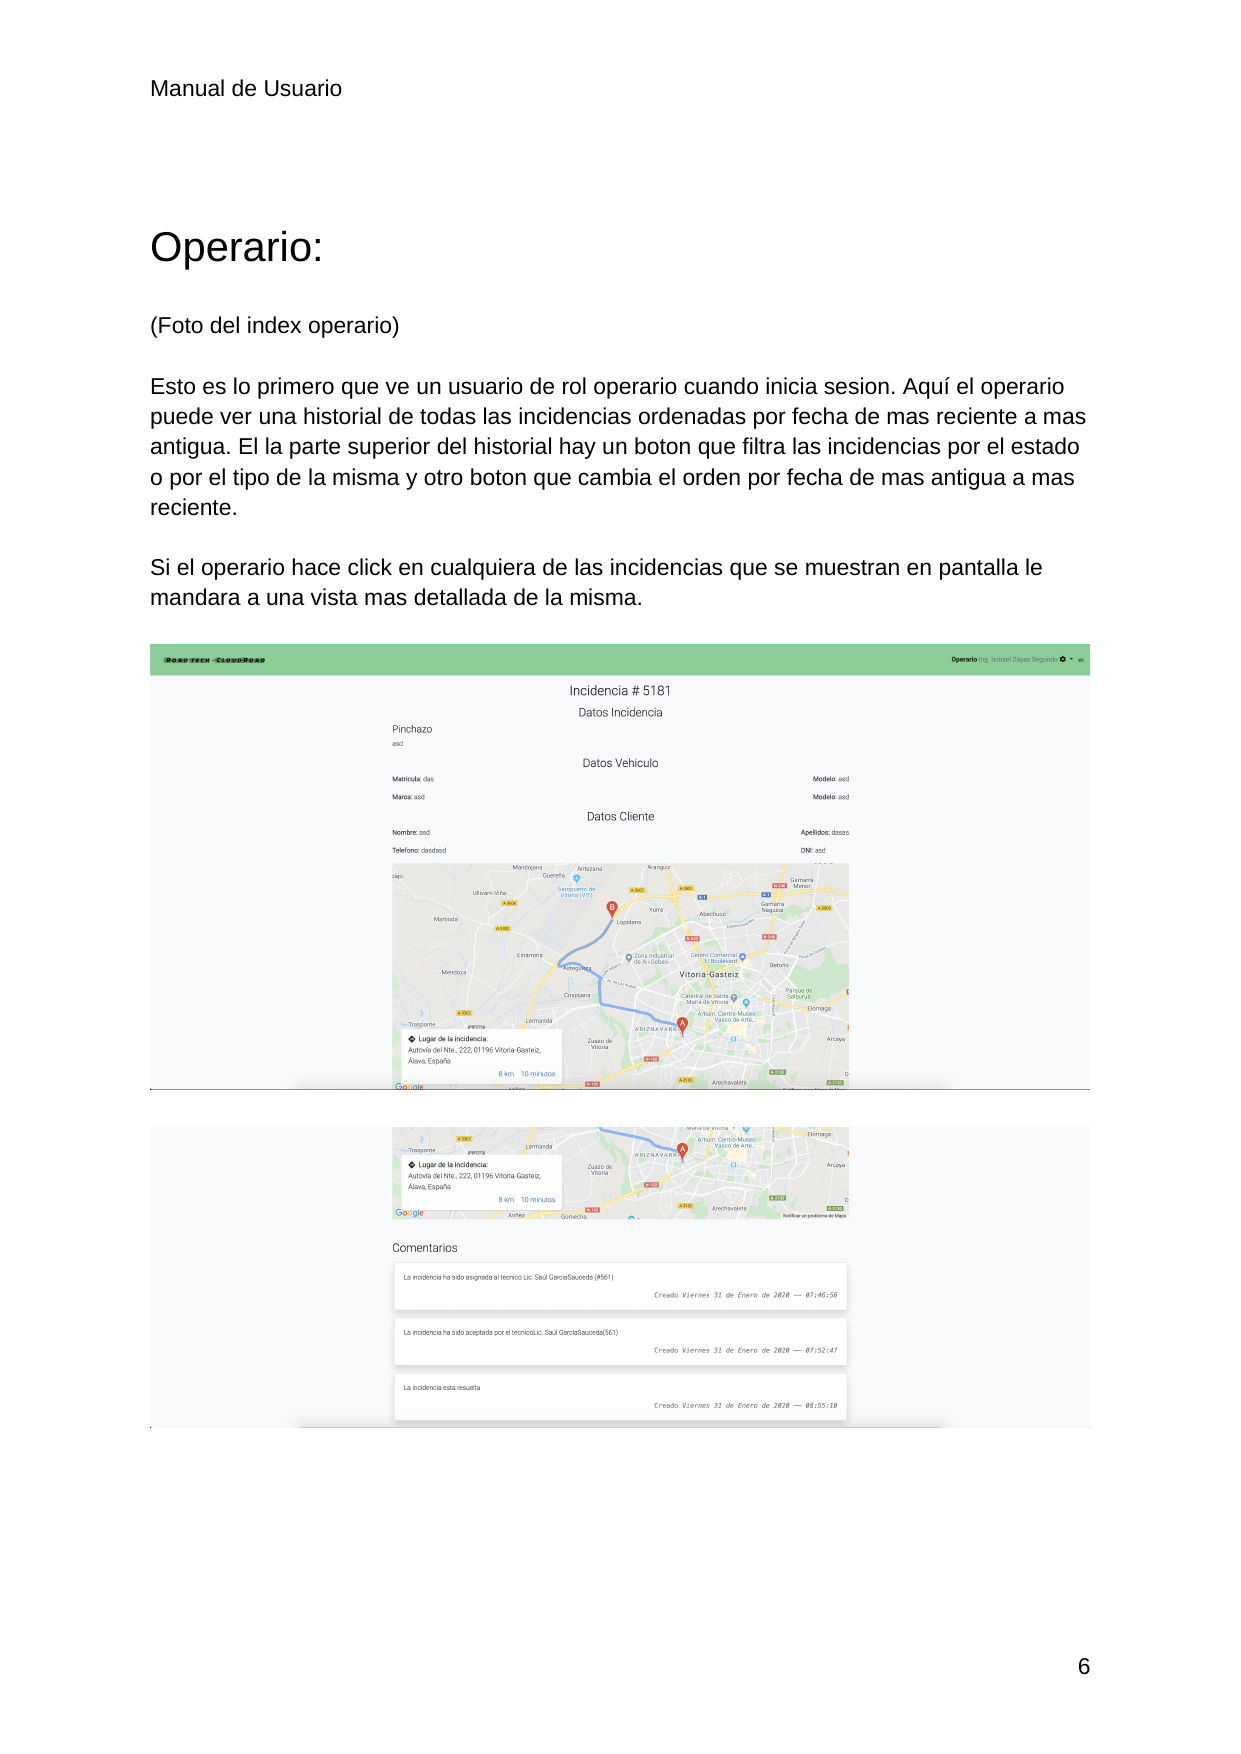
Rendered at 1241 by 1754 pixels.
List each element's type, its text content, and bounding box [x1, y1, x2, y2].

text Si el operario hace click en cualquiera de las incidencias que se muestran en pantalla le mandara a una vista mas detallada de la misma. [150, 554, 1090, 611]
text Esto es lo primero que ve un usuario de rol operario cuando inicia sesion. Aquí el operario puede ver una historial de todas las incidencias ordenadas por fecha de mas reciente a mas antigua. El la parte superior del historial hay un boton que filtra las incidencias por el estado o por el tipo de la misma y otro boton que cambia el orden por fecha de mas antigua a mas reciente. [150, 373, 1090, 520]
text (Foto del index operario) [150, 312, 1090, 339]
picture [150, 1127, 1091, 1428]
subtitle Operario: [150, 222, 1090, 270]
picture [150, 644, 1091, 1090]
